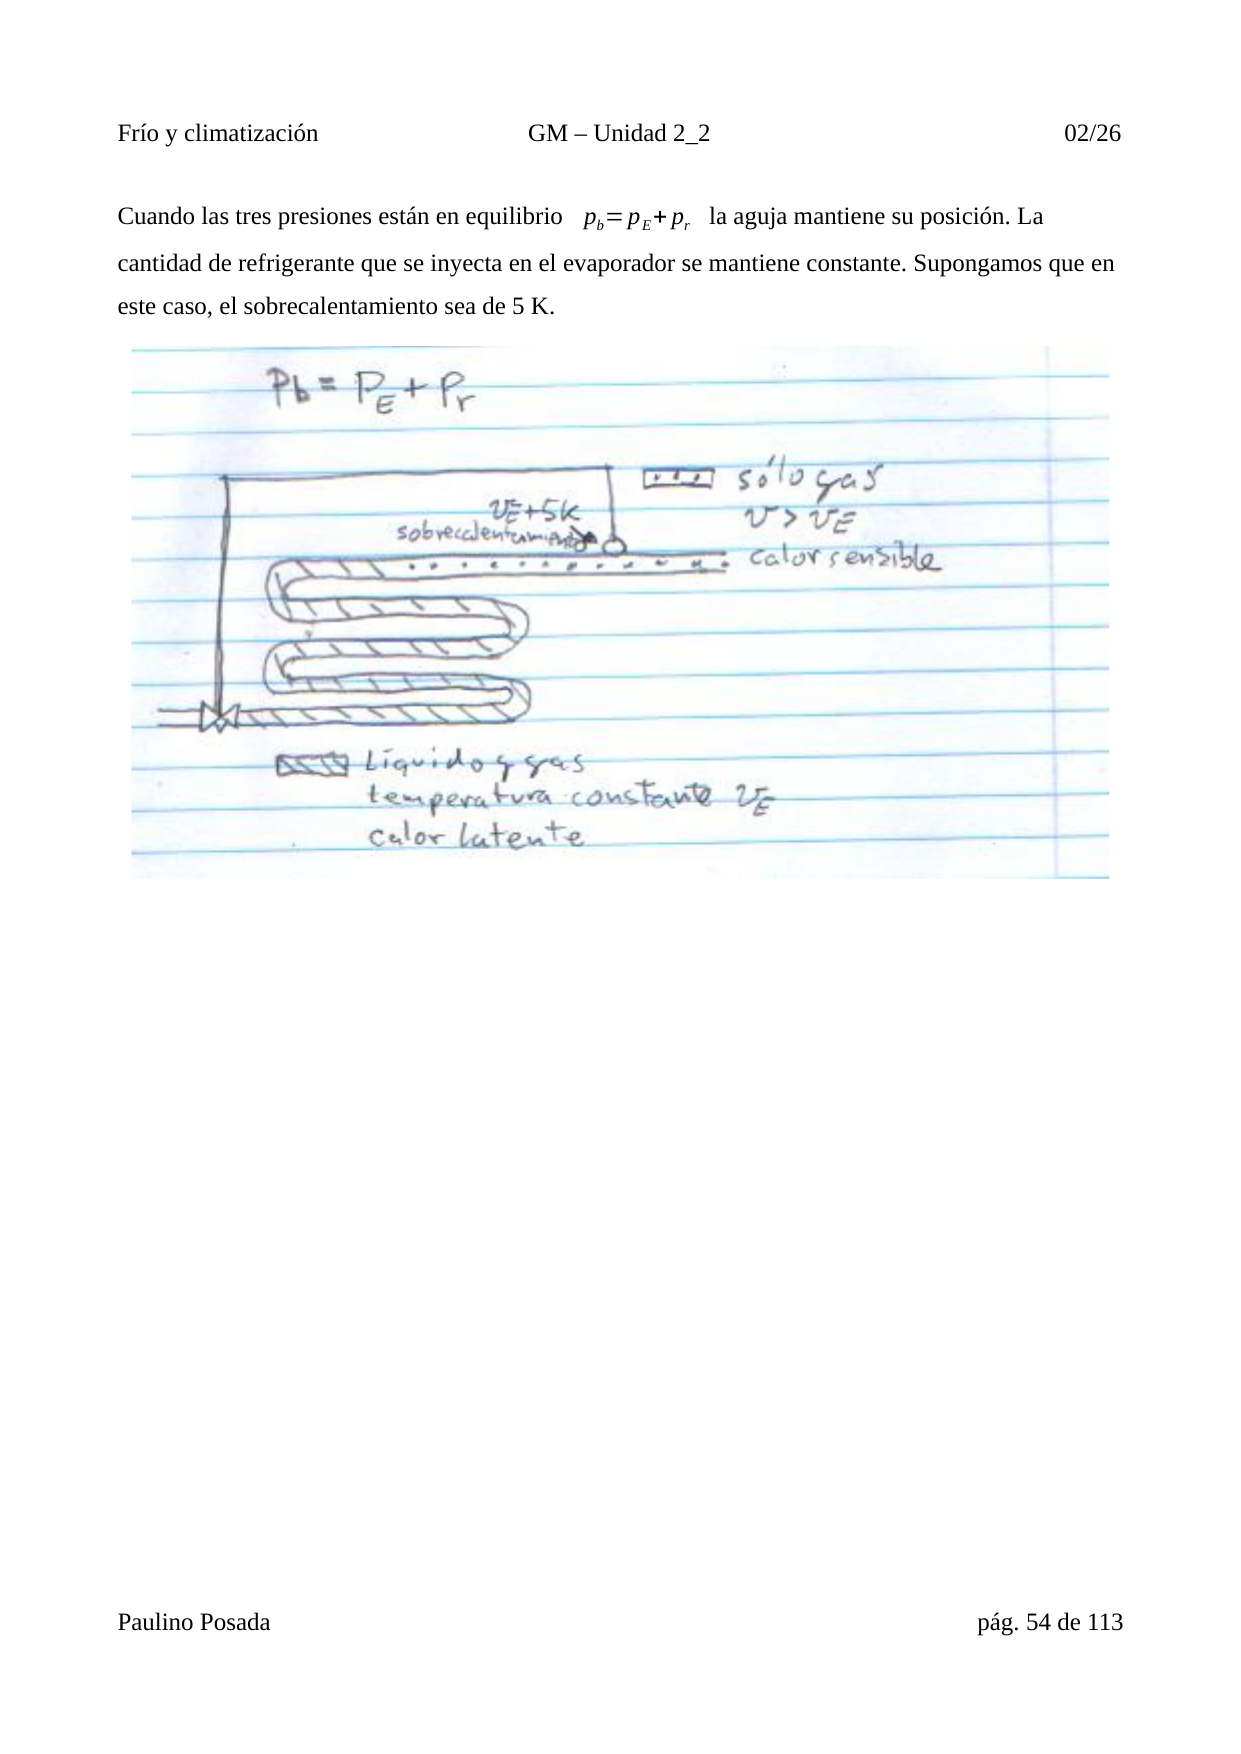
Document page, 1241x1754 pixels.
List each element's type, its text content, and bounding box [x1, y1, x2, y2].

text Cuando las tres presiones están en equilibriola aguja mantiene su posición. La cantidad de refrigerante que se inyecta en el evaporador se mantiene constante. Supongamos que en este caso, el sobrecalentamiento sea de 5 K. [117, 201, 1123, 320]
picture [131, 346, 1110, 879]
